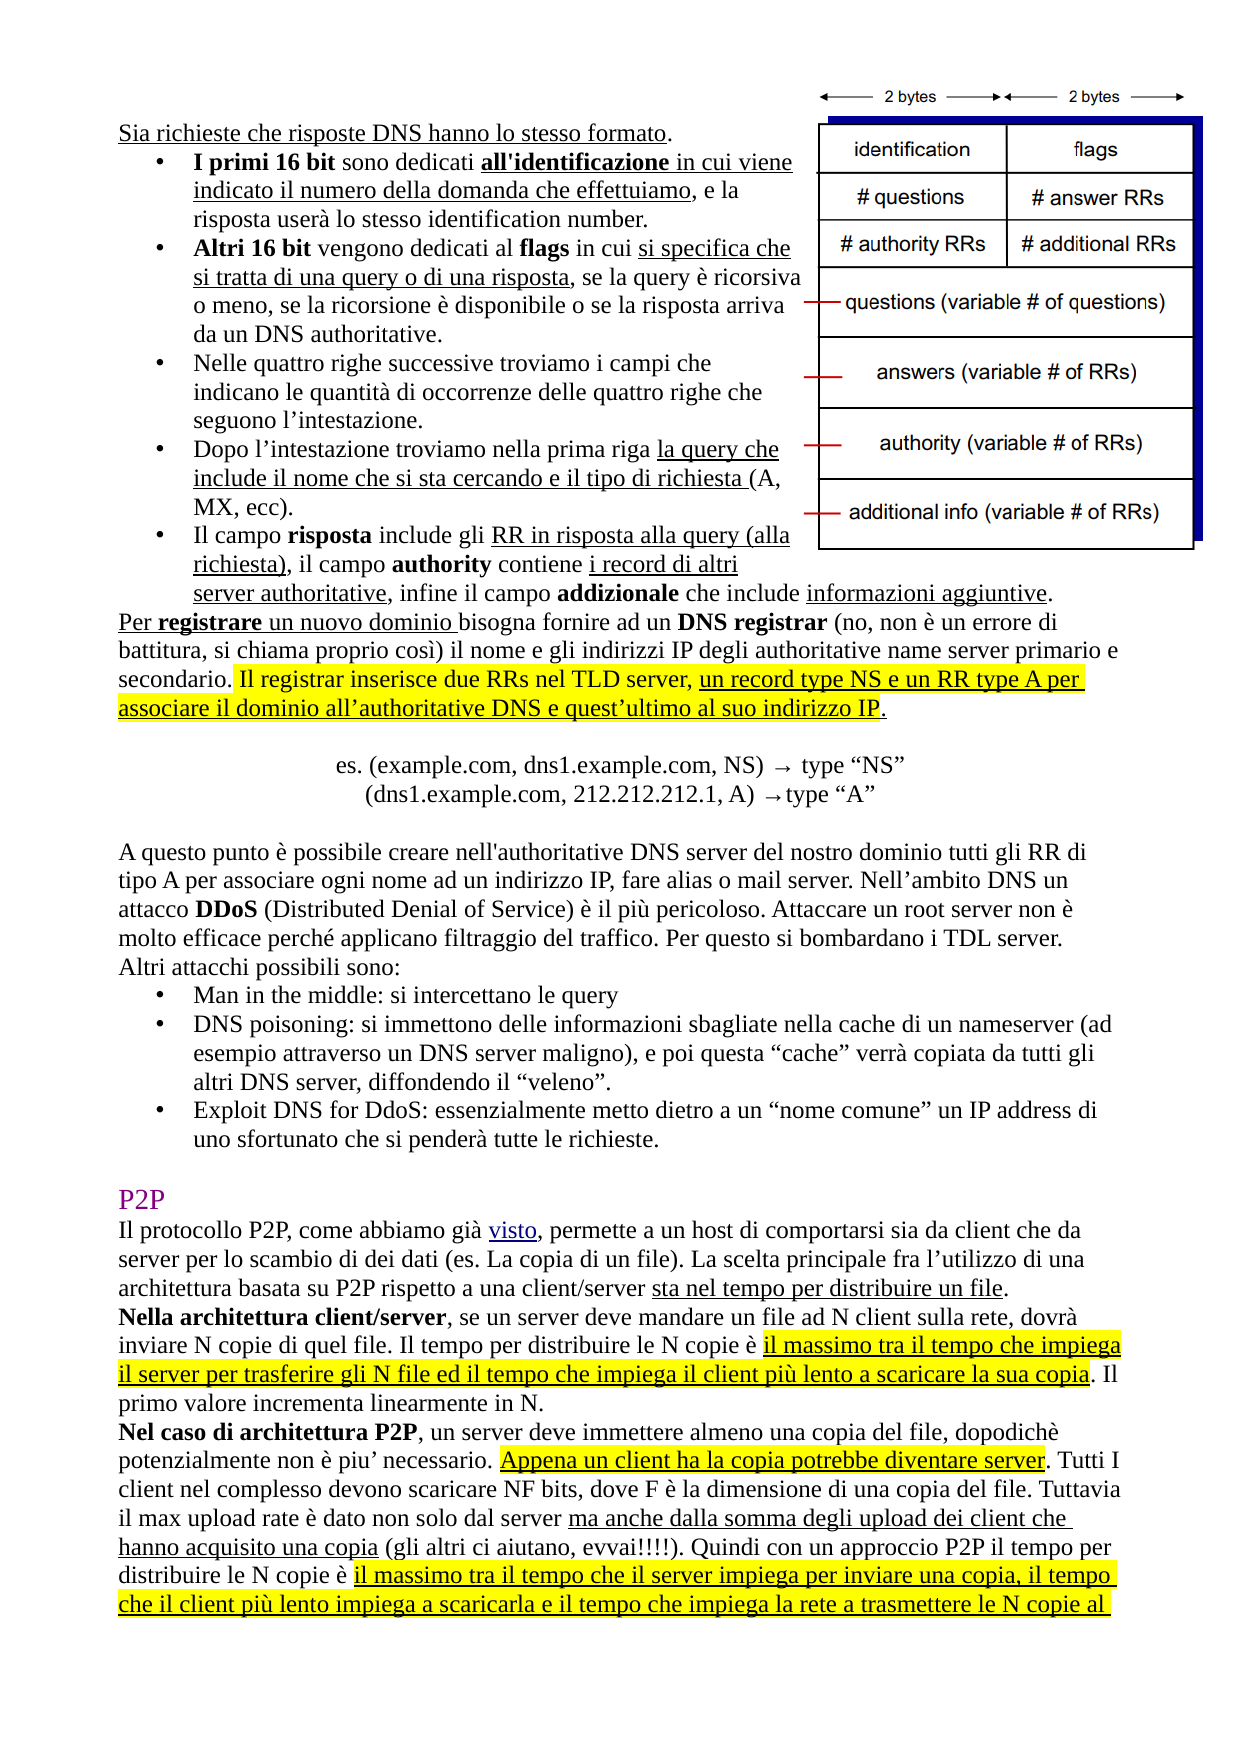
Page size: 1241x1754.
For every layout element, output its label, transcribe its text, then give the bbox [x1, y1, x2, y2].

list Il campo risposta include gli RR in risposta alla query (alla richiesta), il campo authority contiene i record di altri server authoritative, infine il campo addizionale che include informazioni aggiuntive. [156, 521, 1122, 607]
list Exploit DNS for DdoS: essenzialmente metto dietro a un “nome comune” un IP address di uno sfortunato che si penderà tutte le richieste. [156, 1096, 1122, 1153]
text Sia richieste che risposte DNS hanno lo stesso formato. [118, 118, 803, 147]
text Nel caso di architettura P2P, un server deve immettere almeno una copia del file, dopodichè potenzialmente non è piu’ necessario. Appena un client ha la copia potrebbe diventare server. Tutti I client nel complesso devono scaricare NF bits, dove F è la dimensione di una copia del file. Tuttavia il max upload rate è dato non solo dal server ma anche dalla somma degli upload dei client che hanno acquisito una copia (gli altri ci aiutano, evvai!!!!). Quindi con un approccio P2P il tempo per distribuire le N copie è il massimo tra il tempo che il server impiega per inviare una copia, il tempo che il client più lento impiega a scaricarla e il tempo che impiega la rete a trasmettere le N copie al [118, 1417, 1122, 1618]
list DNS poisoning: si immettono delle informazioni sbagliate nella cache di un nameserver (ad esempio attraverso un DNS server maligno), e poi questa “cache” verrà copiata da tutti gli altri DNS server, diffondendo il “veleno”. [156, 1009, 1122, 1096]
list Dopo l’intestazione troviamo nella prima riga la query che include il nome che si sta cercando e il tipo di richiesta (A, MX, ecc). [156, 434, 803, 521]
list Man in the middle: si intercettano le query [156, 981, 1122, 1009]
text Per registrare un nuovo dominio bisogna fornire ad un DNS registrar (no, non è un errore di battitura, si chiama proprio così) il nome e gli indirizzi IP degli authoritative name server primario e secondario. Il registrar inserisce due RRs nel TLD server, un record type NS e un RR type A per associare il dominio all’authoritative DNS e quest’ultimo al suo indirizzo IP. [118, 607, 1122, 722]
list I primi 16 bit sono dedicati all'identificazione in cui viene indicato il numero della domanda che effettuiamo, e la risposta userà lo stesso identification number. [156, 147, 803, 233]
text (dns1.example.com, 212.212.212.1, A) →type “A” [118, 779, 1122, 808]
list Altri 16 bit vengono dedicati al flags in cui si specifica che si tratta di una query o di una risposta, se la query è ricorsiva o meno, se la ricorsione è disponibile o se la risposta arriva da un DNS authoritative. [156, 233, 803, 348]
text Il protocollo P2P, come abbiamo già visto, permette a un host di comportarsi sia da client che da server per lo scambio di dei dati (es. La copia di un file). La scelta principale fra l’utilizzo di una architettura basata su P2P rispetto a una client/server sta nel tempo per distribuire un file. [118, 1215, 1122, 1302]
text Nella architettura client/server, se un server deve mandare un file ad N client sulla rete, dovrà inviare N copie di quel file. Il tempo per distribuire le N copie è il massimo tra il tempo che impiega il server per trasferire gli N file ed il tempo che impiega il client più lento a scaricare la sua copia. Il primo valore incrementa linearmente in N. [118, 1302, 1122, 1417]
text P2P [118, 1182, 1122, 1215]
picture [803, 86, 1214, 558]
text A questo punto è possibile creare nell'authoritative DNS server del nostro dominio tutti gli RR di tipo A per associare ogni nome ad un indirizzo IP, fare alias o mail server. Nell’ambito DNS un attacco DDoS (Distributed Denial of Service) è il più pericoloso. Attaccare un root server non è molto efficace perché applicano filtraggio del traffico. Per questo si bombardano i TDL server. [118, 837, 1122, 952]
list Nelle quattro righe successive troviamo i campi che indicano le quantità di occorrenze delle quattro righe che seguono l’intestazione. [156, 348, 803, 434]
text Altri attacchi possibili sono: [118, 952, 1122, 981]
text es. (example.com, dns1.example.com, NS) → type “NS” [118, 751, 1122, 779]
